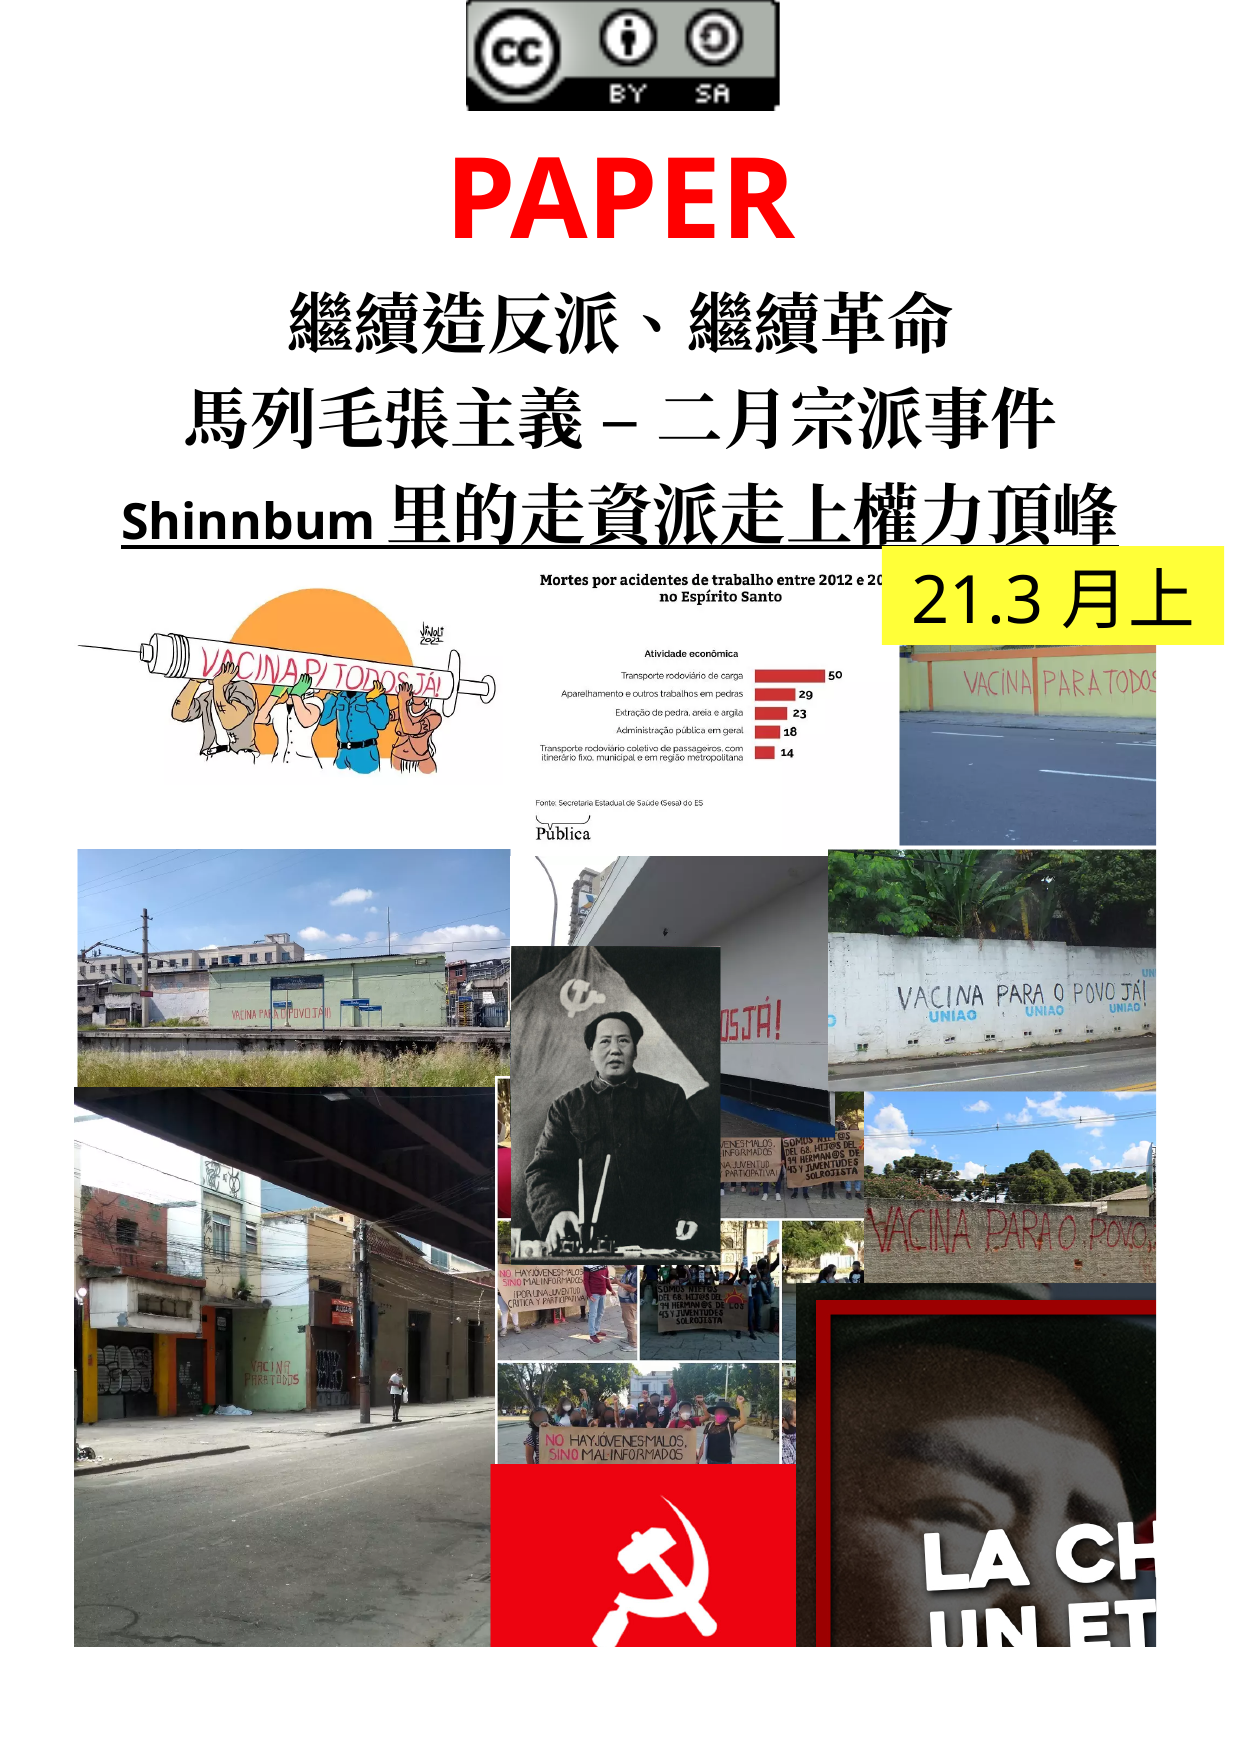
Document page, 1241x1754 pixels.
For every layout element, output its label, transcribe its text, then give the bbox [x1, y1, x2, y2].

picture [74, 564, 1157, 1647]
text PAPER [118, 118, 1122, 271]
text Shinnbum里的走資派走上權力頂峰 [118, 463, 1122, 559]
text 繼續造反派、繼續革命 [118, 271, 1122, 367]
text 馬列毛張主義 – 二月宗派事件 [118, 367, 1122, 463]
picture [466, 0, 780, 111]
